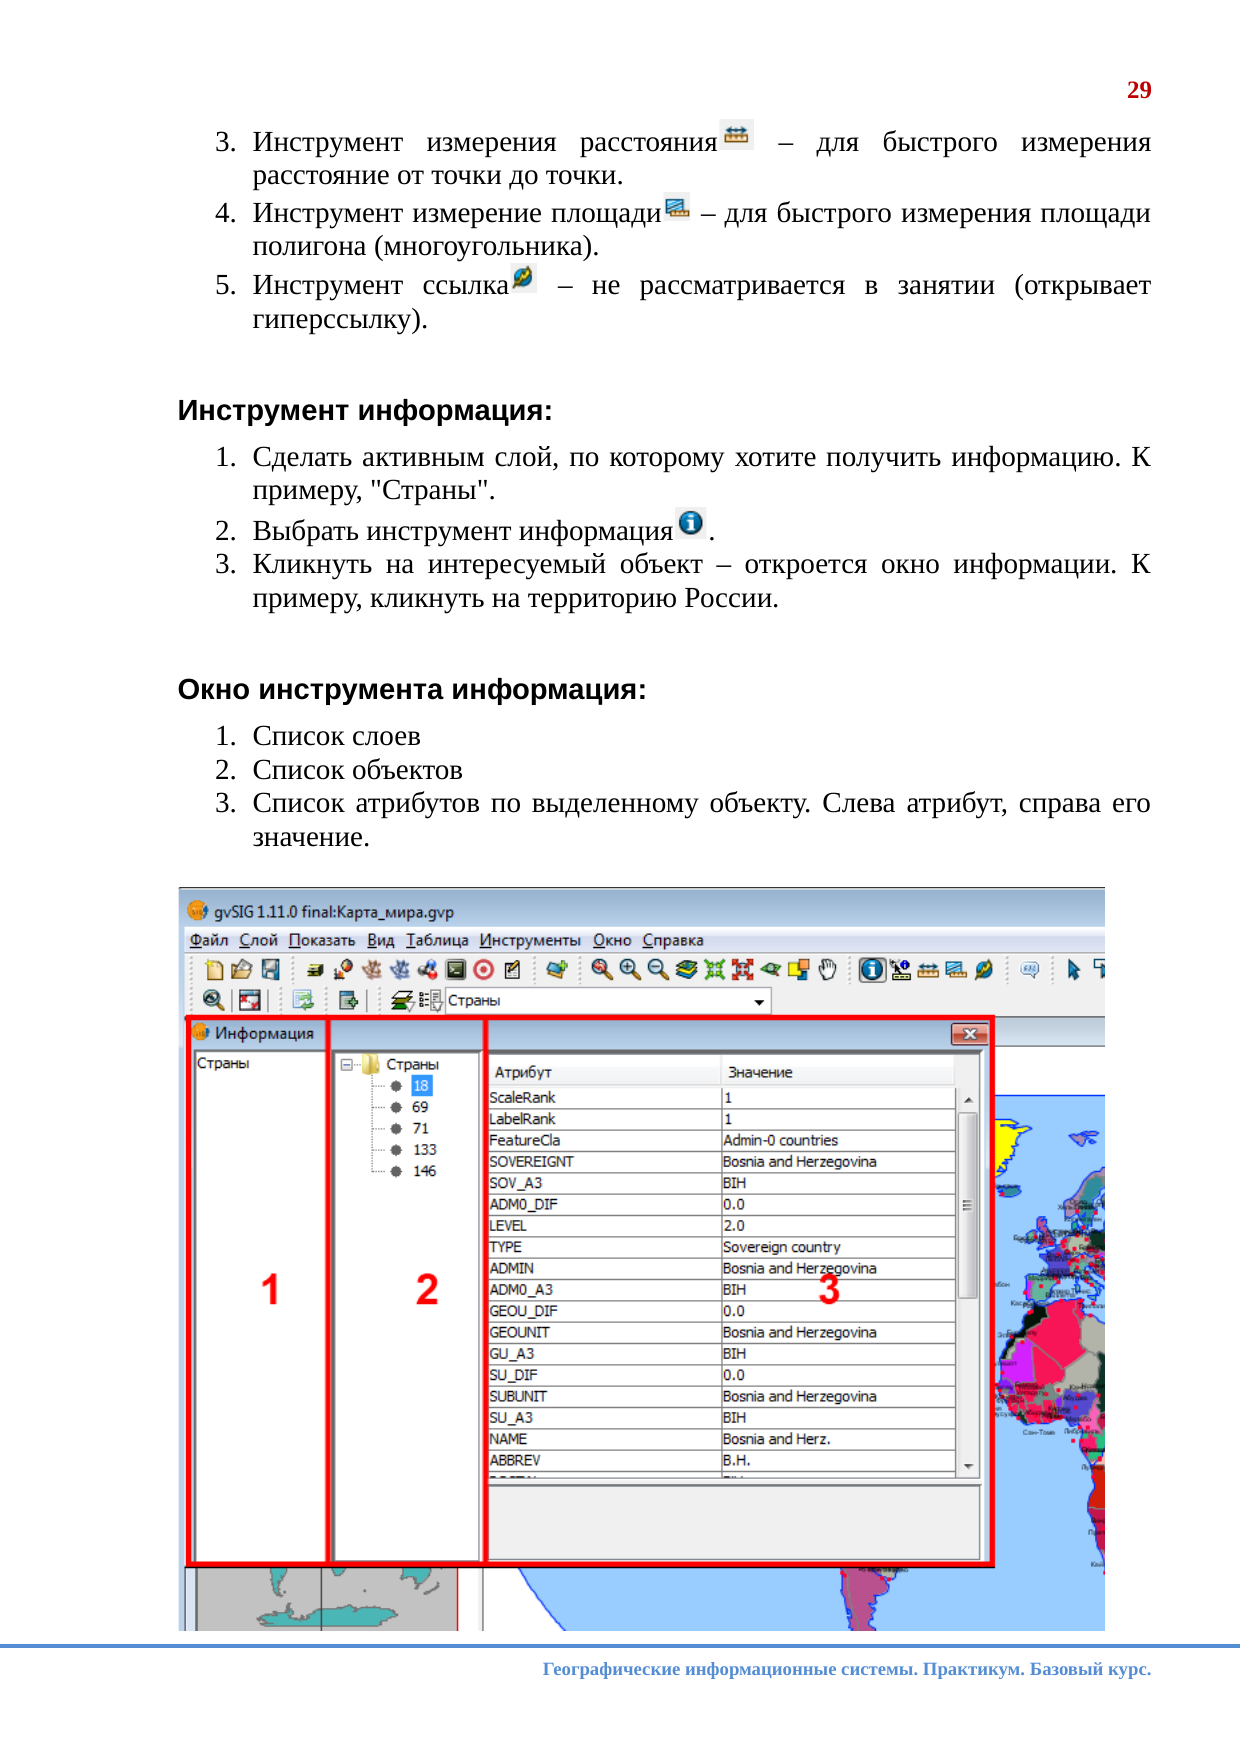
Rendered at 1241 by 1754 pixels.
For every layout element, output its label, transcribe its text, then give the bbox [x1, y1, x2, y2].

list Список атрибутов по выделенному объекту. Слева атрибут, справа его значение. [215, 785, 1152, 852]
list Список слоев [215, 718, 1152, 752]
subtitle Окно инструмента информация: [177, 672, 1152, 706]
picture [675, 507, 707, 539]
picture [719, 119, 754, 150]
list Кликнуть на интересуемый объект – откроется окно информации. К примеру, кликнуть на территорию России. [215, 547, 1152, 614]
picture [663, 192, 690, 221]
list Выбрать инструмент информация. [215, 506, 1152, 547]
picture [178, 887, 1105, 1631]
list Инструмент ссылка – не рассматривается в занятии (открывает гиперссылку). [215, 262, 1152, 334]
list Инструмент измерения расстояния – для быстрого измерения расстояние от точки до точки. [215, 118, 1152, 191]
picture [510, 263, 538, 293]
list Список объектов [215, 752, 1152, 785]
list Инструмент измерение площади – для быстрого измерения площади полигона (многоугольника). [215, 191, 1152, 262]
subtitle Инструмент информация: [177, 393, 1152, 426]
list Сделать активным слой, по которому хотите получить информацию. К примеру, "Страны". [215, 439, 1152, 506]
